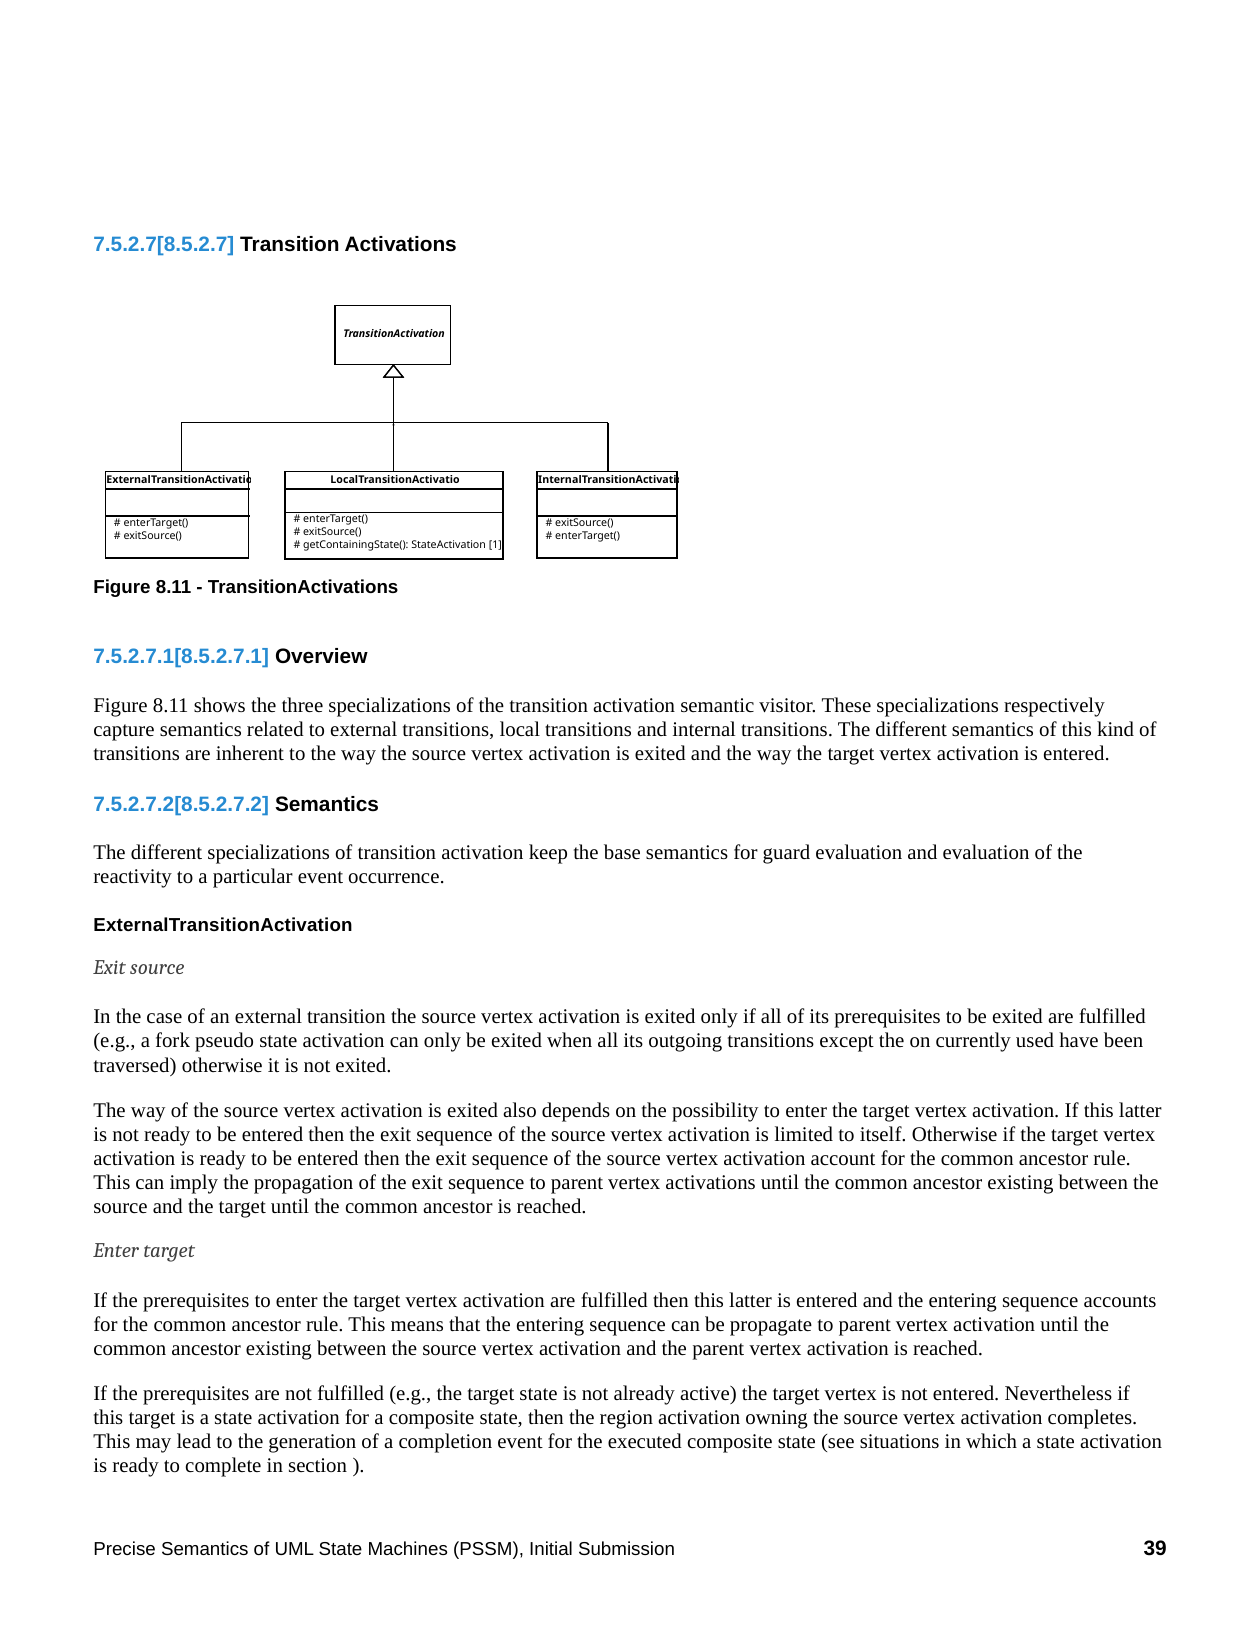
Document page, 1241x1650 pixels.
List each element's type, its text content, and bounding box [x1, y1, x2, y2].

text Figure 8.11 - TransitionActivations [93, 293, 692, 597]
subtitle Enter target [93, 1239, 1164, 1263]
subtitle Overview [93, 643, 1164, 668]
subtitle ExternalTransitionActivation [93, 913, 1164, 935]
text Figure 8.11 shows the three specializations of the transition activation semantic visitor. These specializations respectively capture semantics related to external transitions, local transitions and internal transitions. The different semantics of this kind of transitions are inherent to the way the source vertex activation is exited and the way the target vertex activation is entered. [93, 693, 1164, 765]
text The way of the source vertex activation is exited also depends on the possibility to enter the target vertex activation. If this latter is not ready to be entered then the exit sequence of the source vertex activation is limited to itself. Otherwise if the target vertex activation is ready to be entered then the exit sequence of the source vertex activation account for the common ancestor rule. This can imply the propagation of the exit sequence to parent vertex activations until the common ancestor existing between the source and the target until the common ancestor is reached. [93, 1098, 1164, 1218]
subtitle Semantics [93, 790, 1164, 815]
text The different specializations of transition activation keep the base semantics for guard evaluation and evaluation of the reactivity to a particular event occurrence. [93, 840, 1164, 888]
text If the prerequisites to enter the target vertex activation are fulfilled then this latter is entered and the entering sequence accounts for the common ancestor rule. This means that the entering sequence can be propagate to parent vertex activation until the common ancestor existing between the source vertex activation and the parent vertex activation is reached. [93, 1287, 1164, 1360]
text In the case of an external transition the source vertex activation is exited only if all of its prerequisites to be exited are fulfilled (e.g., a fork pseudo state activation can only be exited when all its outgoing transitions except the on currently used have been traversed) otherwise it is not exited. [93, 1004, 1164, 1077]
subtitle Exit source [93, 956, 1164, 980]
text If the prerequisites are not fulfilled (e.g., the target state is not already active) the target vertex is not entered. Nevertheless if this target is a state activation for a composite state, then the region activation owning the source vertex activation completes. This may lead to the generation of a completion event for the executed composite state (see situations in which a state activation is ready to complete in section ). [93, 1381, 1164, 1477]
subtitle Transition Activations [93, 231, 1164, 256]
